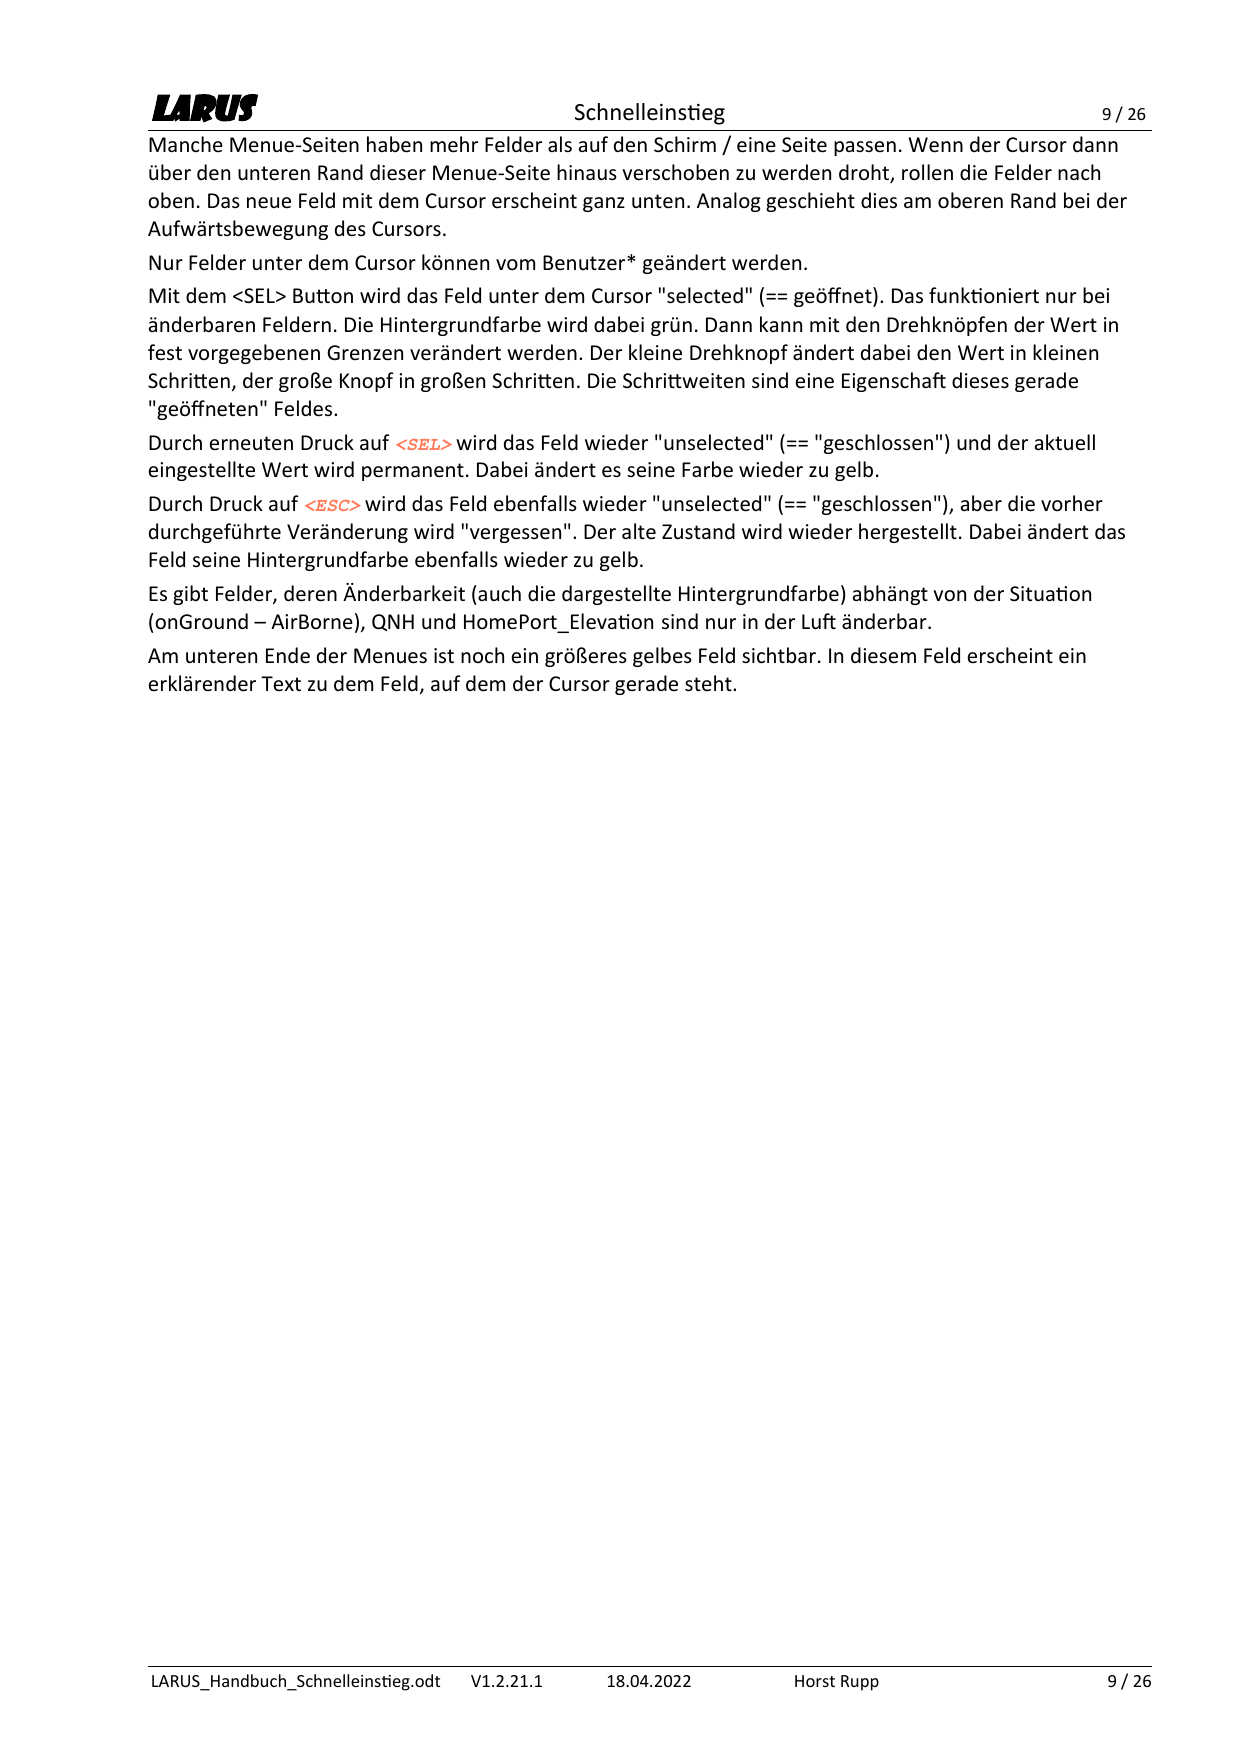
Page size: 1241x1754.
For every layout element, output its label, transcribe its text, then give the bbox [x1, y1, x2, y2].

text Durch Druck auf <ESC> wird das Feld ebenfalls wieder "unselected" (== "geschlossen"), aber die vorher durchgeführte Veränderung wird "vergessen". Der alte Zustand wird wieder hergestellt. Dabei ändert das Feld seine Hintergrundfarbe ebenfalls wieder zu gelb. [148, 489, 1152, 573]
text Manche Menue-Seiten haben mehr Felder als auf den Schirm / eine Seite passen. Wenn der Cursor dann über den unteren Rand dieser Menue-Seite hinaus verschoben zu werden droht, rollen die Felder nach oben. Das neue Feld mit dem Cursor erscheint ganz unten. Analog geschieht dies am oberen Rand bei der Aufwärtsbewegung des Cursors. [148, 131, 1152, 242]
text Mit dem <SEL> Button wird das Feld unter dem Cursor "selected" (== geöffnet). Das funktioniert nur bei änderbaren Feldern. Die Hintergrundfarbe wird dabei grün. Dann kann mit den Drehknöpfen der Wert in fest vorgegebenen Grenzen verändert werden. Der kleine Drehknopf ändert dabei den Wert in kleinen Schritten, der große Knopf in großen Schritten. Die Schrittweiten sind eine Eigenschaft dieses gerade "geöffneten" Feldes. [148, 282, 1152, 422]
text Am unteren Ende der Menues ist noch ein größeres gelbes Feld sichtbar. In diesem Feld erscheint ein erklärender Text zu dem Feld, auf dem der Cursor gerade steht. [148, 641, 1152, 697]
text Es gibt Felder, deren Änderbarkeit (auch die dargestellte Hintergrundfarbe) abhängt von der Situation (onGround – AirBorne), QNH und HomePort_Elevation sind nur in der Luft änderbar. [148, 579, 1152, 635]
text Nur Felder unter dem Cursor können vom Benutzer* geändert werden. [148, 248, 1152, 276]
text Durch erneuten Druck auf <SEL> wird das Feld wieder "unselected" (== "geschlossen") und der aktuell eingestellte Wert wird permanent. Dabei ändert es seine Farbe wieder zu gelb. [148, 428, 1152, 484]
